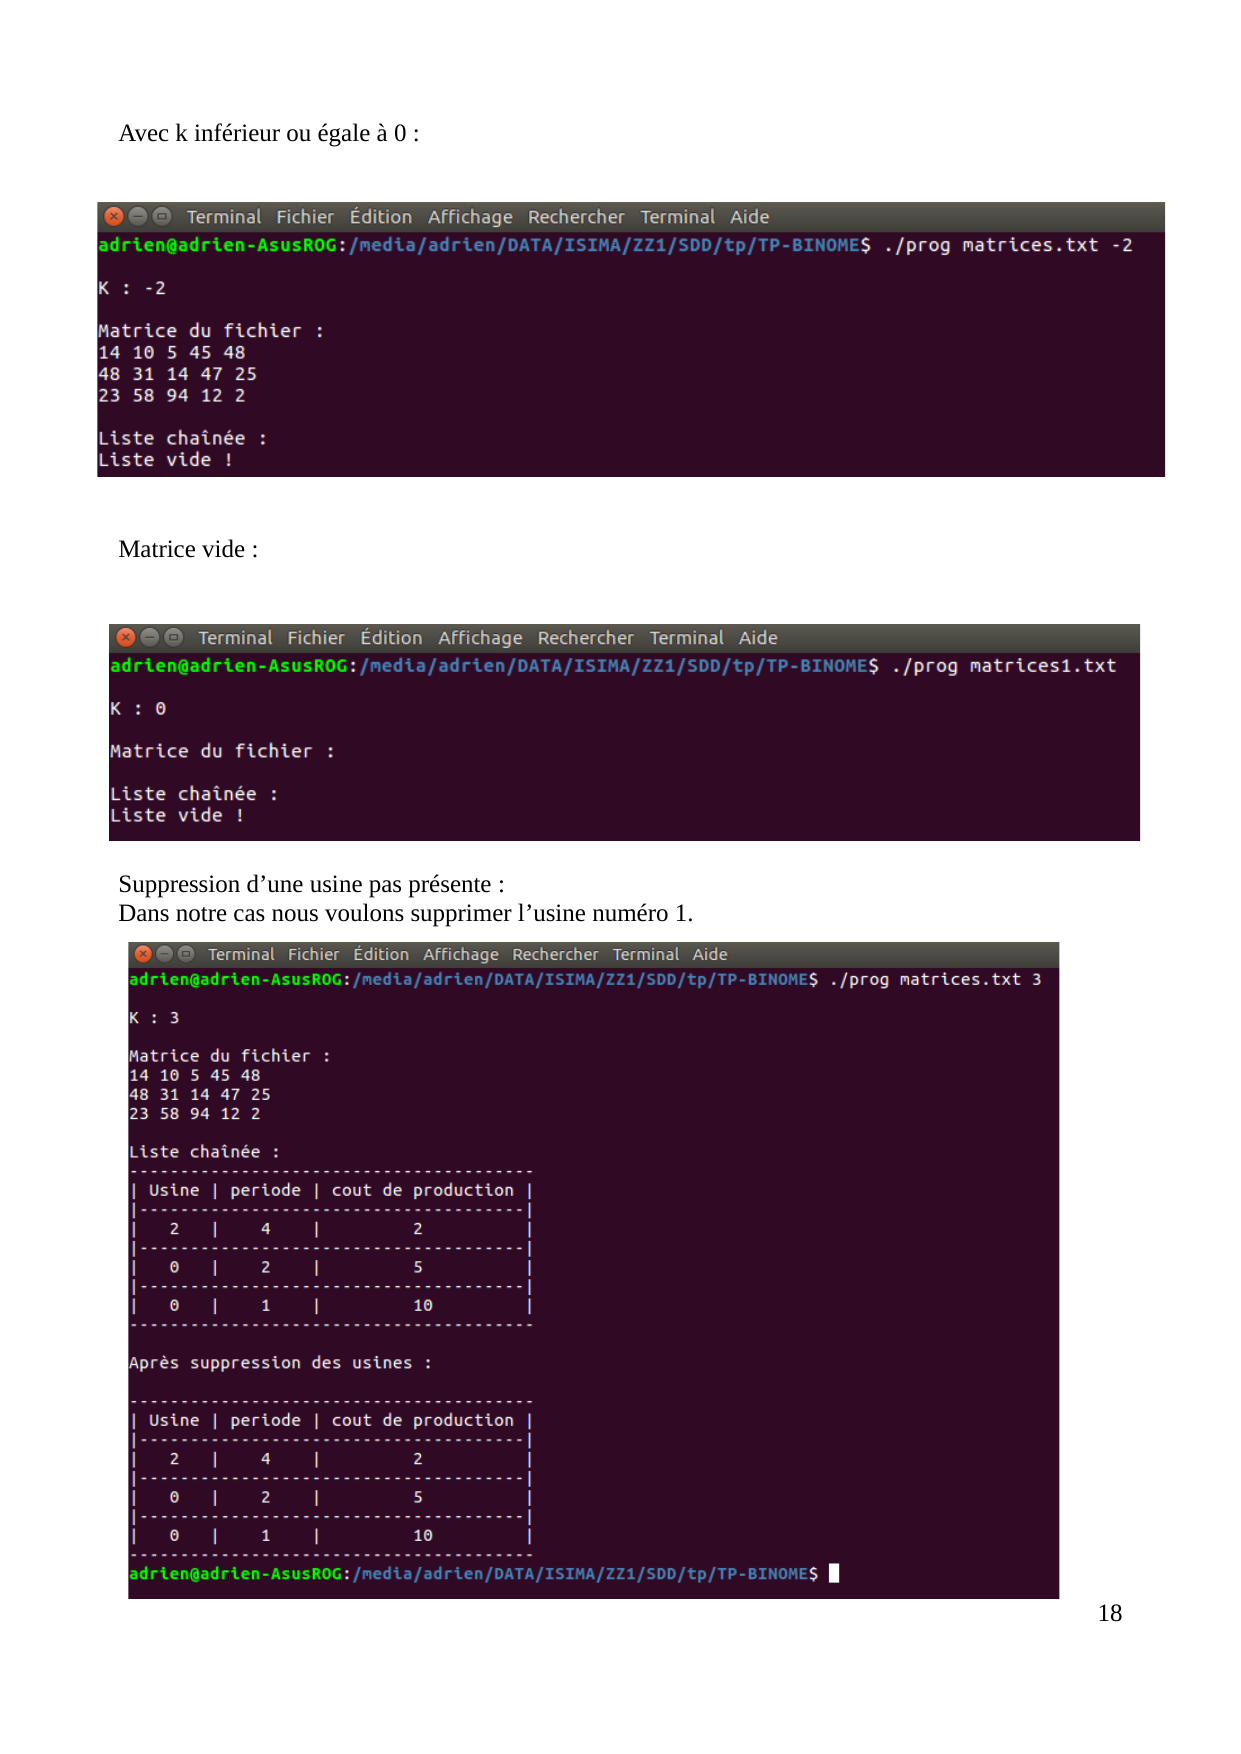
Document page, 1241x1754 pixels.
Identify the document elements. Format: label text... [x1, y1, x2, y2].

text Dans notre cas nous voulons supprimer l’usine numéro 1. [118, 898, 1122, 927]
text Avec k inférieur ou égale à 0 : [118, 118, 1122, 147]
text Matrice vide : [118, 534, 1122, 562]
text Suppression d’une usine pas présente : [118, 869, 1122, 898]
text 18 [118, 927, 1122, 1627]
